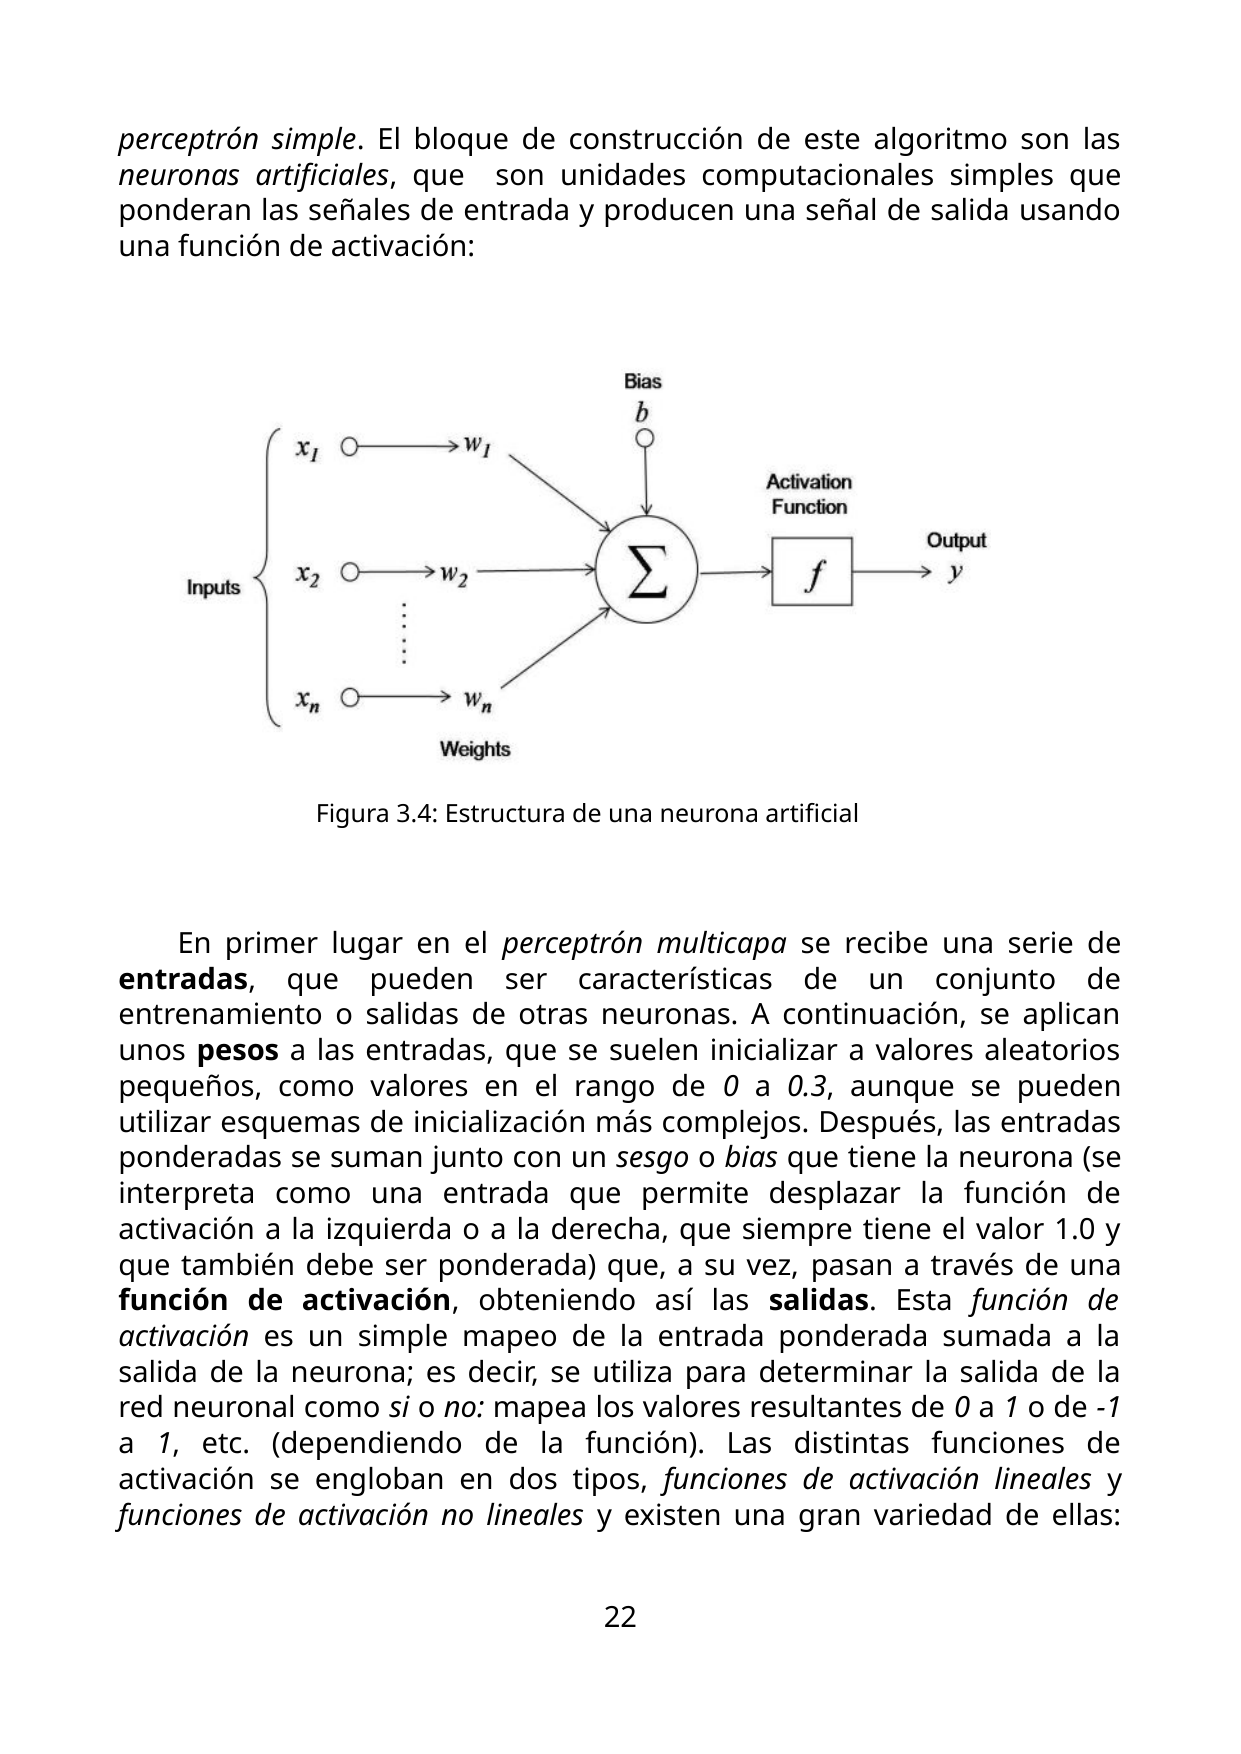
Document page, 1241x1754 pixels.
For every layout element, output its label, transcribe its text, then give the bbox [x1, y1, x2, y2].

text perceptrón simple. El bloque de construcción de este algoritmo son las neuronas artificiales, que son unidades computacionales simples que ponderan las señales de entrada y producen una señal de salida usando una función de activación: [118, 118, 1122, 265]
text Figura 3.4: Estructura de una neurona artificial [170, 779, 1004, 829]
picture [170, 336, 1005, 779]
text En primer lugar en el perceptrón multicapa se recibe una serie de entradas, que pueden ser características de un conjunto de entrenamiento o salidas de otras neuronas. A continuación, se aplican unos pesos a las entradas, que se suelen inicializar a valores aleatorios pequeños, como valores en el rango de 0 a 0.3, aunque se pueden utilizar esquemas de inicialización más complejos. Después, las entradas ponderadas se suman junto con un sesgo o bias que tiene la neurona (se interpreta como una entrada que permite desplazar la función de activación a la izquierda o a la derecha, que siempre tiene el valor 1.0 y que también debe ser ponderada) que, a su vez, pasan a través de una función de activación, obteniendo así las salidas. Esta función de activación es un simple mapeo de la entrada ponderada sumada a la salida de la neurona; es decir, se utiliza para determinar la salida de la red neuronal como si o no: mapea los valores resultantes de 0 a 1 o de -1 a 1, etc. (dependiendo de la función). Las distintas funciones de activación se engloban en dos tipos, funciones de activación lineales y funciones de activación no lineales y existen una gran variedad de ellas: [118, 922, 1122, 1533]
